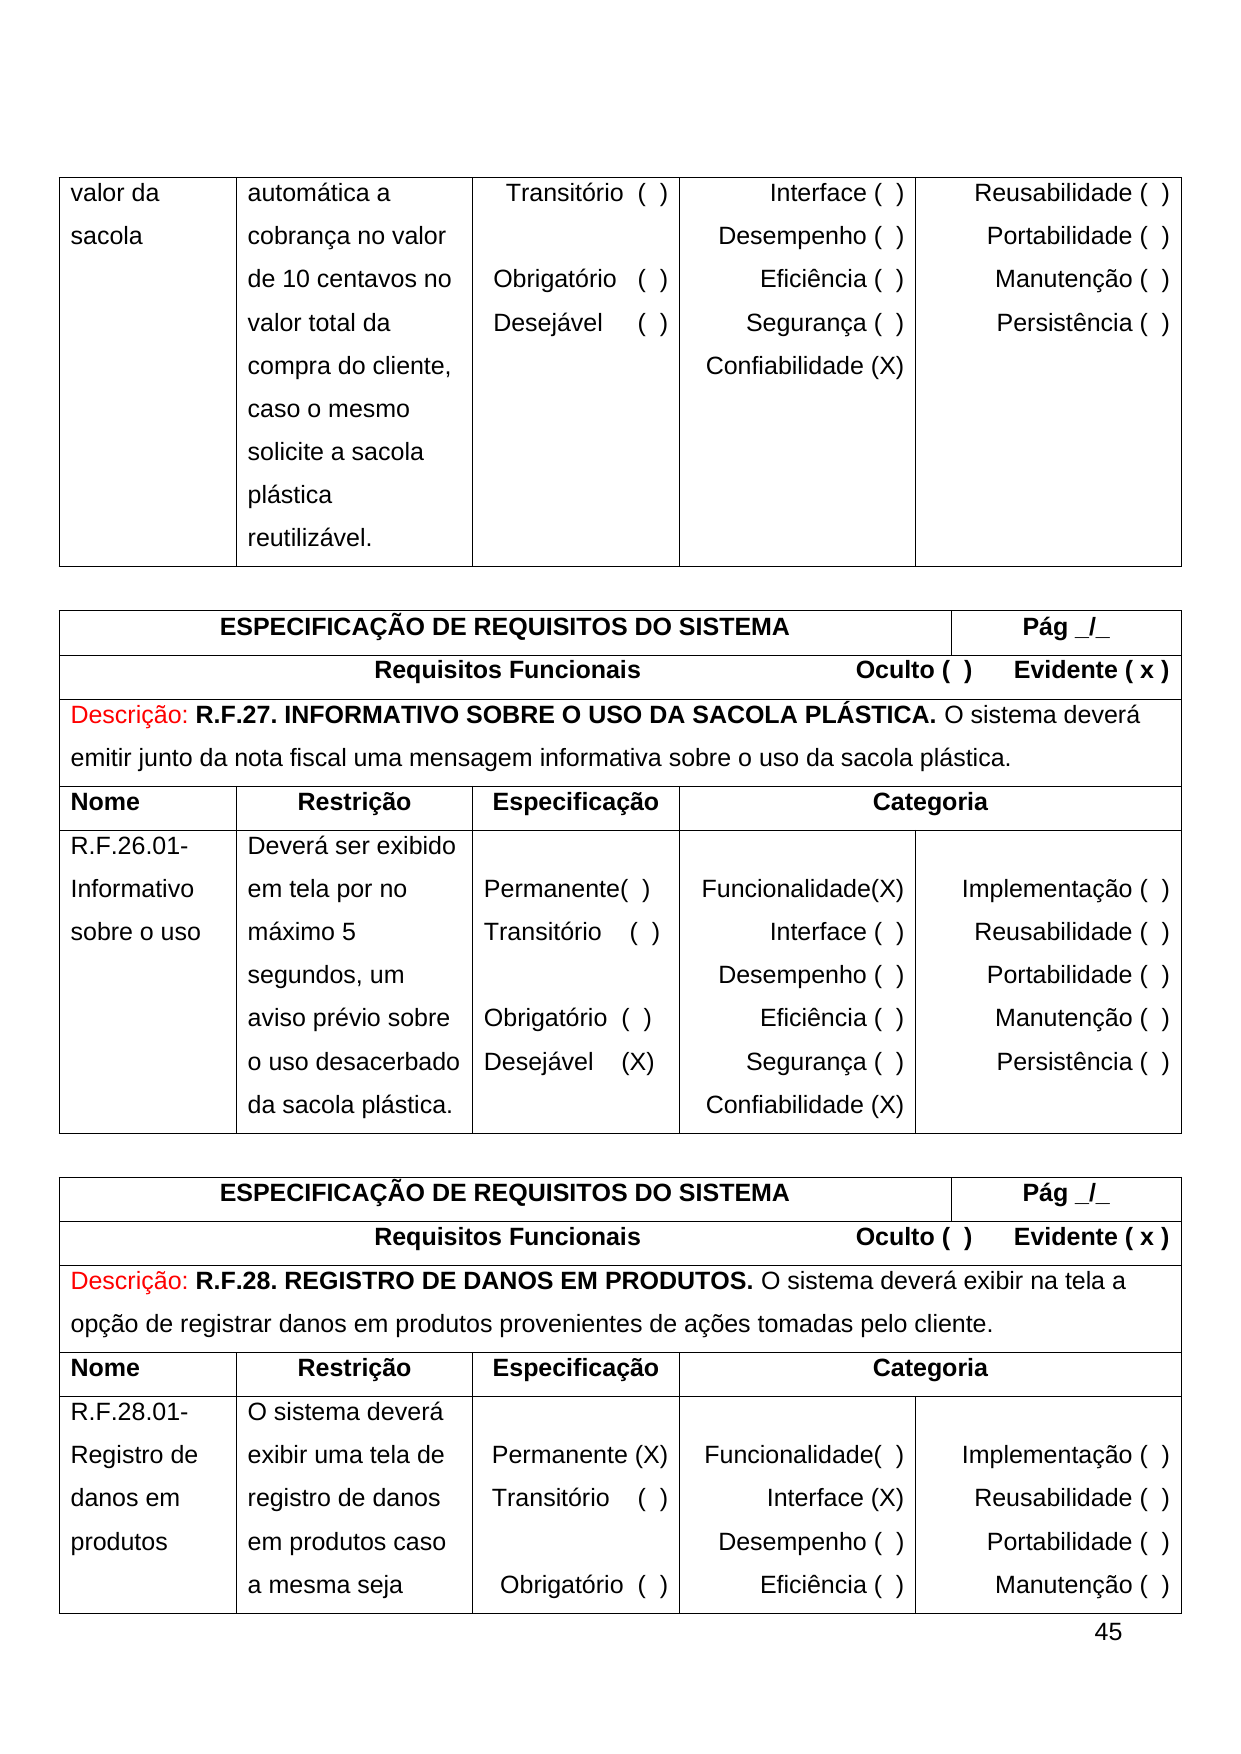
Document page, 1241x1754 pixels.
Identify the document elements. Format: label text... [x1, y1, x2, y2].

table_cell Deverá ser exibido em tela por no máximo 5 segundos, um aviso prévio sobre o uso desacerbado da sacola plástica. [237, 831, 472, 1133]
table_cell automática a cobrança no valor de 10 centavos no valor total da compra do cliente, caso o mesmo solicite a sacola plástica reutilizável. [237, 178, 472, 566]
table_cell R.F.26.01- Informativo sobre o uso [60, 831, 236, 1133]
table_cell Funcionalidade(X) Interface ( ) Desempenho ( ) Eficiência ( ) Segurança ( ) Confiabilidade (X) [680, 831, 915, 1133]
table_header Pág _/_ [952, 1178, 1181, 1221]
table_cell O sistema deverá exibir uma tela de registro de danos em produtos caso a mesma seja [237, 1397, 472, 1613]
table_cell Transitório ( ) Obrigatório ( ) Desejável ( ) [473, 178, 679, 566]
table_cell Implementação ( ) Reusabilidade ( ) Portabilidade ( ) Manutenção ( ) [916, 1397, 1181, 1613]
table_cell Reusabilidade ( ) Portabilidade ( ) Manutenção ( ) Persistência ( ) [916, 178, 1181, 566]
table_cell Requisitos Funcionais Oculto ( ) Evidente ( x ) [60, 1222, 1181, 1265]
table_cell Especificação [473, 787, 679, 830]
table_header Pág _/_ [952, 611, 1181, 654]
table_cell Categoria [680, 1353, 1181, 1396]
table_cell Interface ( ) Desempenho ( ) Eficiência ( ) Segurança ( ) Confiabilidade (X) [680, 178, 915, 566]
table_cell Descrição: R.F.27. INFORMATIVO SOBRE O USO DA SACOLA PLÁSTICA. O sistema deverá emitir junto da nota fiscal uma mensagem informativa sobre o uso da sacola plástica. [60, 700, 1181, 786]
table_cell Nome [60, 787, 236, 830]
table_cell Categoria [680, 787, 1181, 830]
table_cell R.F.28.01- Registro de danos em produtos [60, 1397, 236, 1613]
table_cell Permanente( ) Transitório ( ) Obrigatório ( ) Desejável (X) [473, 831, 679, 1133]
table_cell Descrição: R.F.28. REGISTRO DE DANOS EM PRODUTOS. O sistema deverá exibir na tela a opção de registrar danos em produtos provenientes de ações tomadas pelo cliente. [60, 1266, 1181, 1352]
table_cell Implementação ( ) Reusabilidade ( ) Portabilidade ( ) Manutenção ( ) Persistência ( ) [916, 831, 1181, 1133]
table_cell Permanente (X) Transitório ( ) Obrigatório ( ) [473, 1397, 679, 1613]
table_cell Especificação [473, 1353, 679, 1396]
table_header ESPECIFICAÇÃO DE REQUISITOS DO SISTEMA [60, 611, 951, 654]
table_header ESPECIFICAÇÃO DE REQUISITOS DO SISTEMA [60, 1178, 951, 1221]
table_cell Requisitos Funcionais Oculto ( ) Evidente ( x ) [60, 656, 1181, 698]
table_cell Restrição [237, 787, 472, 830]
table_cell Funcionalidade( ) Interface (X) Desempenho ( ) Eficiência ( ) [680, 1397, 915, 1613]
table_cell valor da sacola [60, 178, 236, 566]
table_cell Restrição [237, 1353, 472, 1396]
table_cell Nome [60, 1353, 236, 1396]
